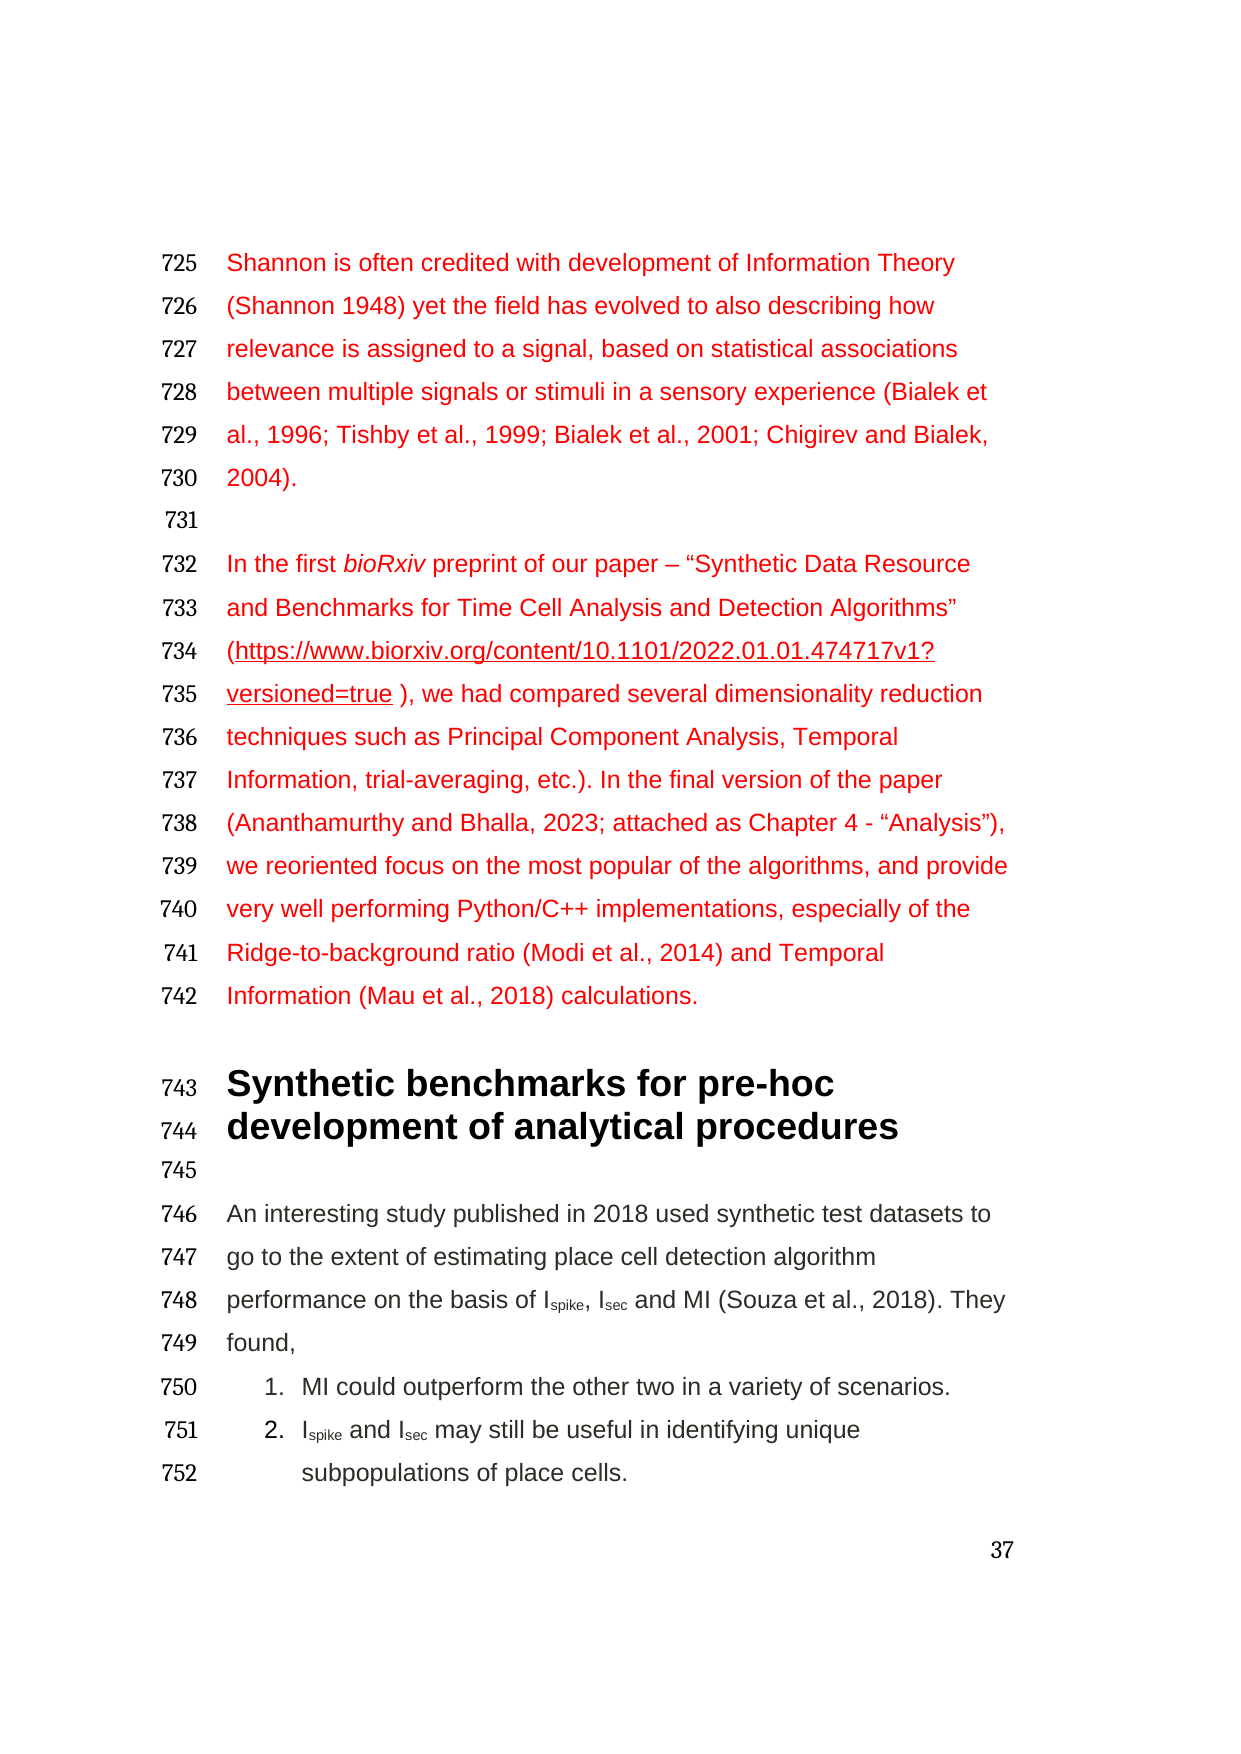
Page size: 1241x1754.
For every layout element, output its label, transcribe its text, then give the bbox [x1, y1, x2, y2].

list Ispike and Isec may still be useful in identifying unique subpopulations of place cells. [264, 1415, 1014, 1487]
subtitle Synthetic benchmarks for pre-hoc development of analytical procedures [226, 1061, 1014, 1148]
text Shannon is often credited with development of Information Theory (Shannon 1948) yet the field has evolved to also describing how relevance is assigned to a signal, based on statistical associations between multiple signals or stimuli in a sensory experience (Bialek et al., 1996; Tishby et al., 1999; Bialek et al., 2001; Chigirev and Bialek, 2004). [226, 248, 1014, 492]
list MI could outperform the other two in a variety of scenarios. [264, 1372, 1014, 1400]
text In the first bioRxiv preprint of our paper – “Synthetic Data Resource and Benchmarks for Time Cell Analysis and Detection Algorithms” (https://www.biorxiv.org/content/10.1101/2022.01.01.474717v1?versioned=true ), we had compared several dimensionality reduction techniques such as Principal Component Analysis, Temporal Information, trial-averaging, etc.). In the final version of the paper (Ananthamurthy and Bhalla, 2023; attached as Chapter 4 - “Analysis”), we reoriented focus on the most popular of the algorithms, and provide very well performing Python/C++ implementations, especially of the Ridge-to-background ratio (Modi et al., 2014) and Temporal Information (Mau et al., 2018) calculations. [226, 549, 1014, 1009]
text An interesting study published in 2018 used synthetic test datasets to go to the extent of estimating place cell detection algorithm performance on the basis of Ispike, Isec and MI (Souza et al., 2018)⁠. They found, [226, 1199, 1014, 1357]
